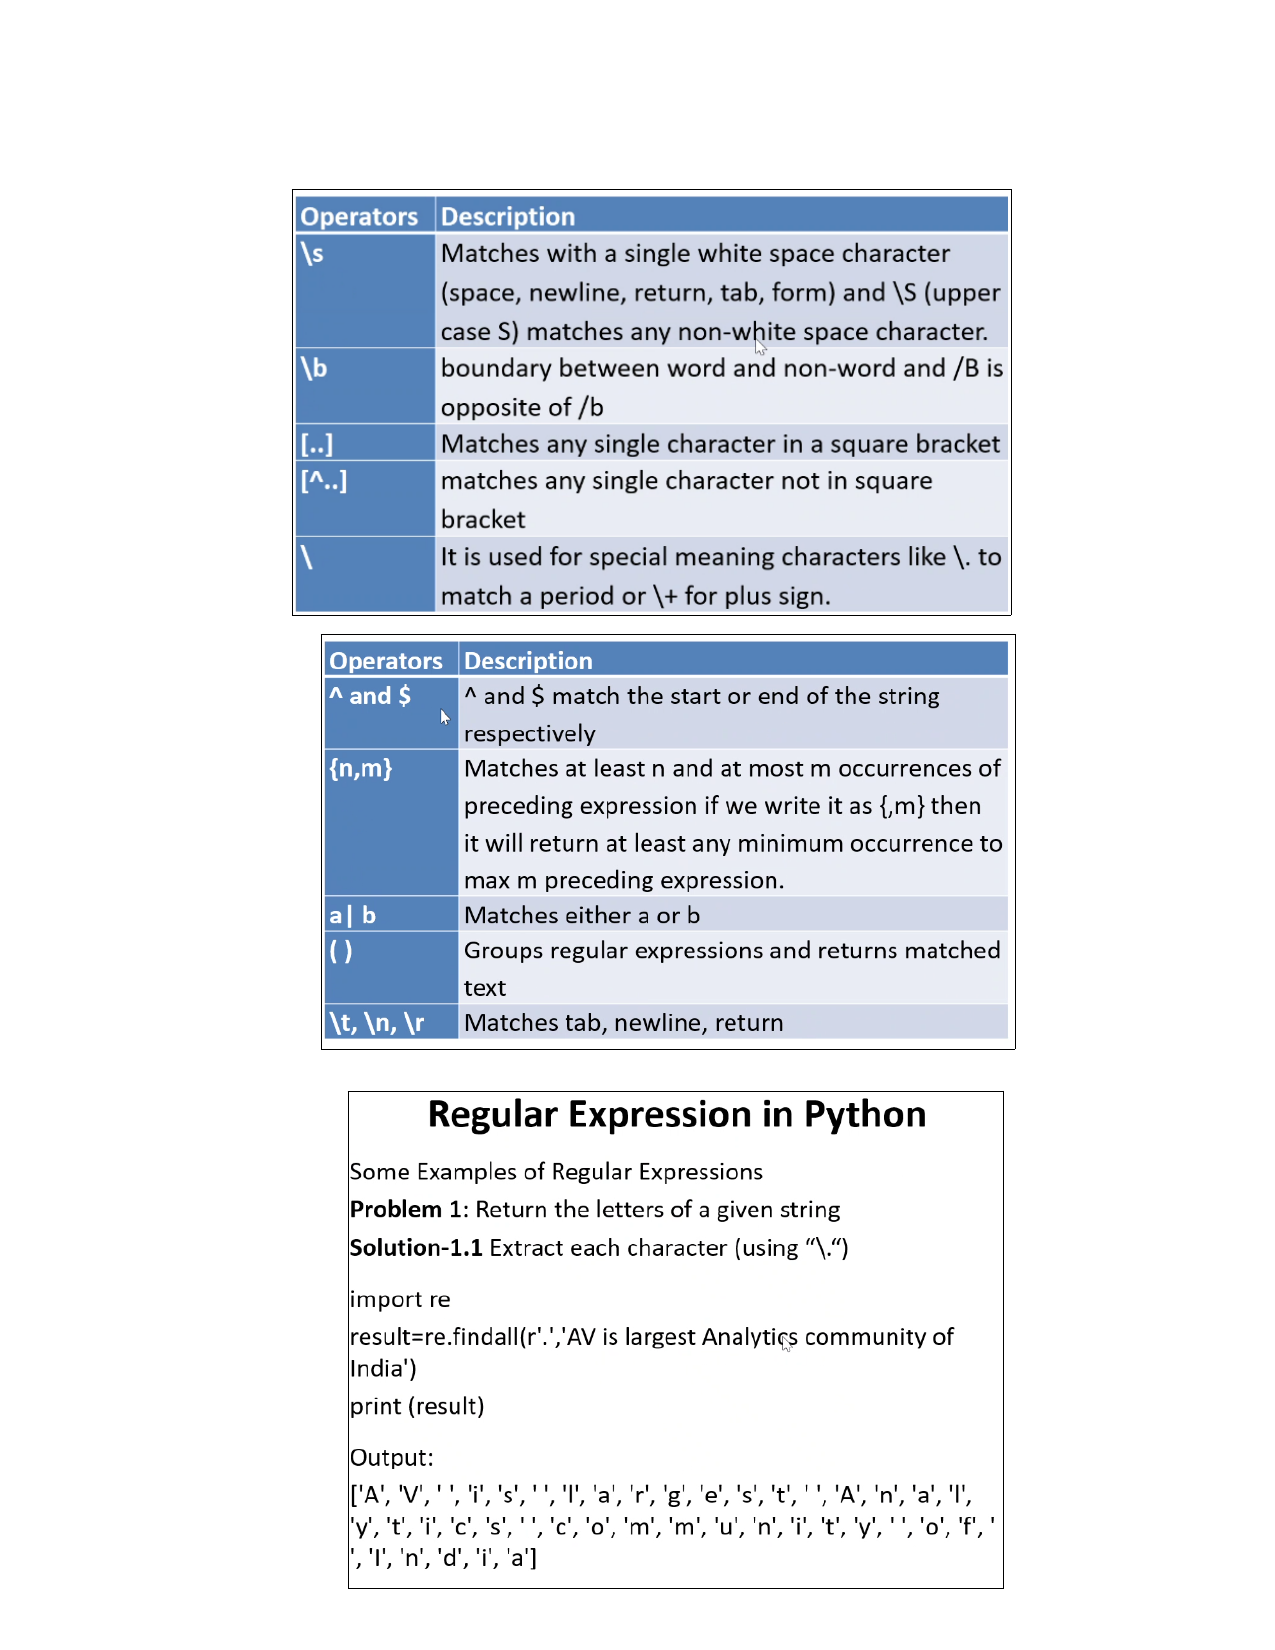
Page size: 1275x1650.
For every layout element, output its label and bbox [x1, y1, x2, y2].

picture [294, 192, 1008, 613]
picture [323, 637, 1013, 1046]
picture [350, 1093, 1000, 1586]
